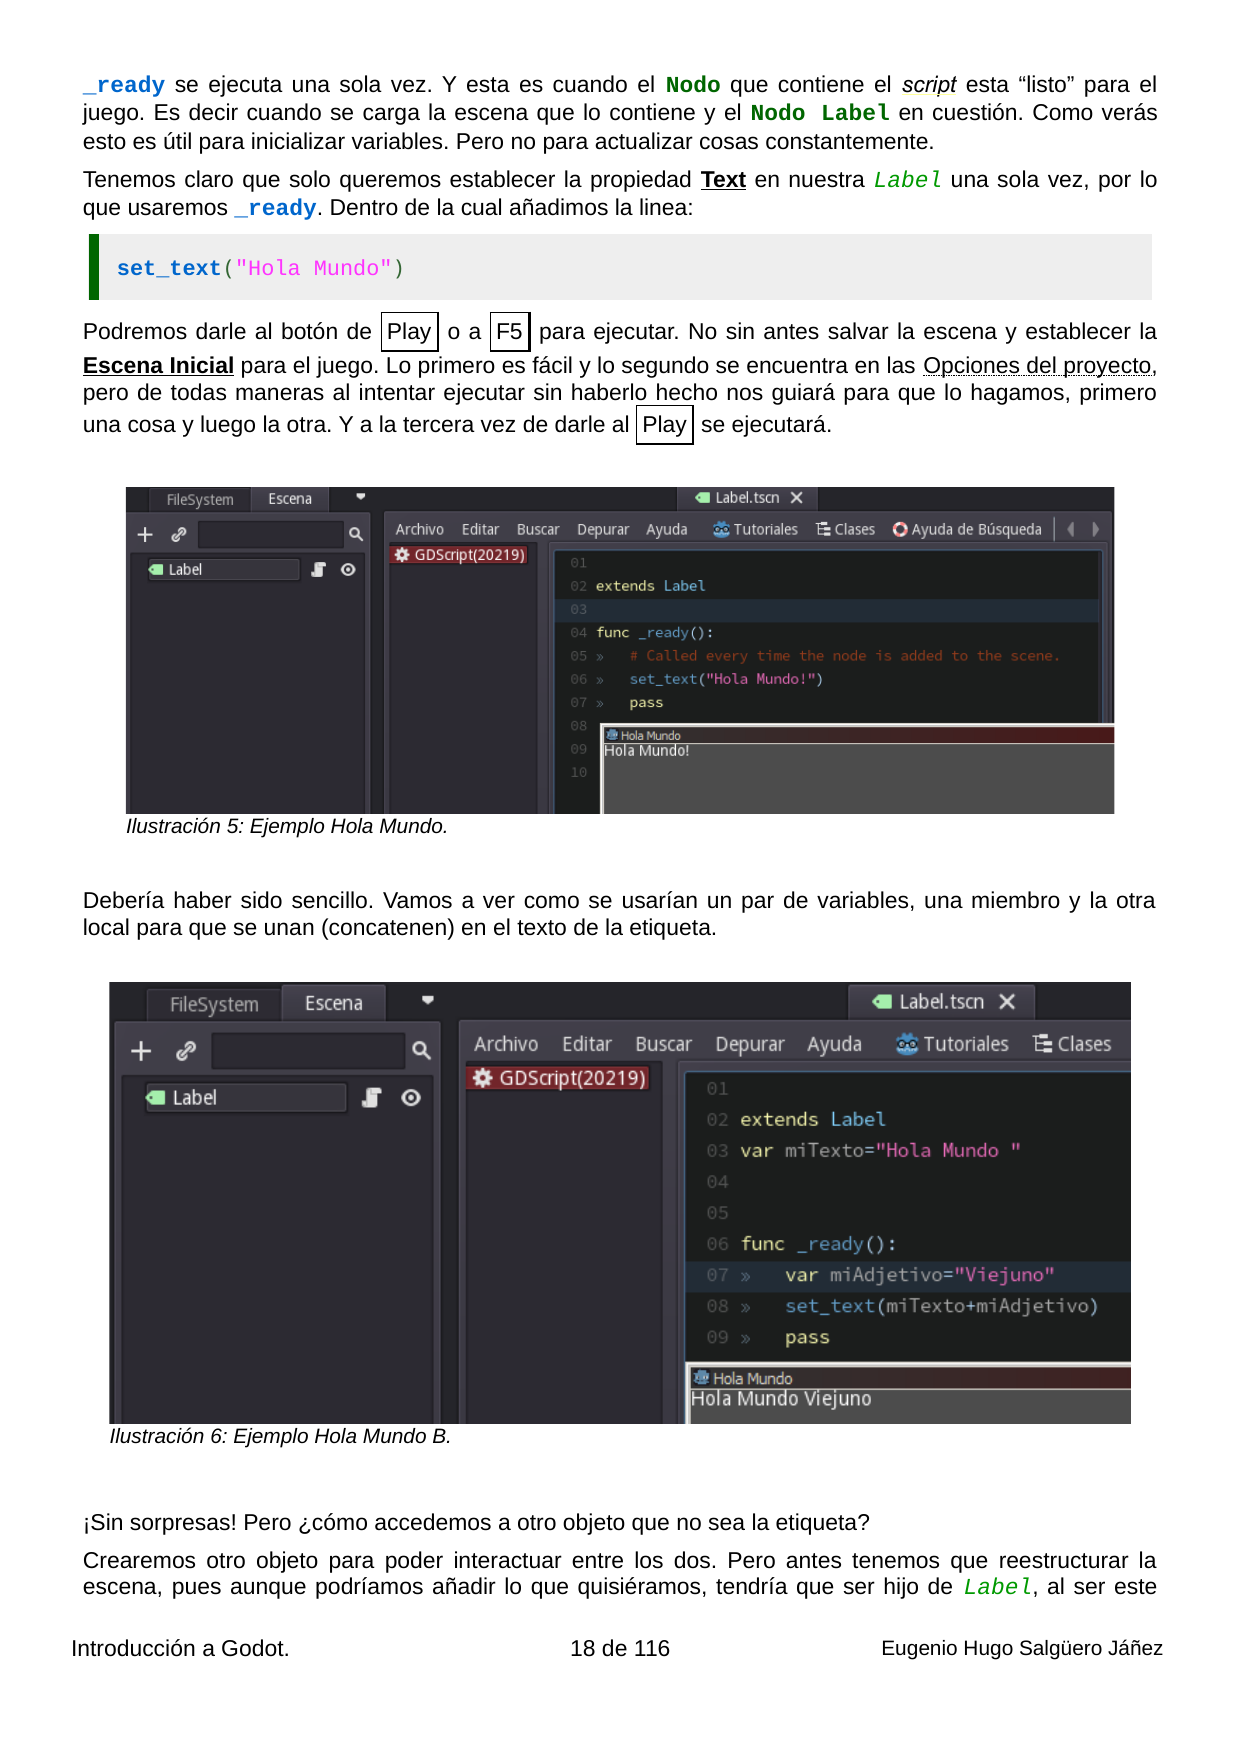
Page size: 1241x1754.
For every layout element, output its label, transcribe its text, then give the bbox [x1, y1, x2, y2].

text Debería haber sido sencillo. Vamos a ver como se usarían un par de variables, una miembro y la otra local para que se unan (concatenen) en el texto de la etiqueta. [83, 887, 1158, 940]
text Crearemos otro objeto para poder interactuar entre los dos. Pero antes tenemos que reestructurar la escena, pues aunque podríamos añadir lo que quisiéramos, tendría que ser hijo de Label, al ser este [83, 1547, 1158, 1602]
text _ready se ejecuta una sola vez. Y esta es cuando el Nodo que contiene el script esta “listo” para el juego. Es decir cuando se carga la escena que lo contiene y el Nodo Label en cuestión. Como verás esto es útil para inicializar variables. Pero no para actualizar cosas constantemente. [83, 71, 1158, 154]
text set_text("Hola Mundo") [99, 234, 1152, 300]
text Ilustración 6: Ejemplo Hola Mundo B. [109, 1424, 1131, 1448]
picture [125, 487, 1115, 814]
picture [109, 982, 1131, 1424]
text Tenemos claro que solo queremos establecer la propiedad Text en nuestra Label una sola vez, por lo que usaremos _ready. Dentro de la cual añadimos la linea: [83, 166, 1158, 222]
text Ilustración 5: Ejemplo Hola Mundo. [126, 814, 1114, 837]
text Podremos darle al botón de Play o a F5 para ejecutar. No sin antes salvar la escena y establecer la Escena Inicial para el juego. Lo primero es fácil y lo segundo se encuentra en las Opciones del proyecto, pero de todas maneras al intentar ejecutar sin haberlo hecho nos guiará para que lo hagamos, primero una cosa y luego la otra. Y a la tercera vez de darle al Play se ejecutará. [83, 312, 1158, 445]
text ¡Sin sorpresas! Pero ¿cómo accedemos a otro objeto que no sea la etiqueta? [83, 1509, 1158, 1535]
